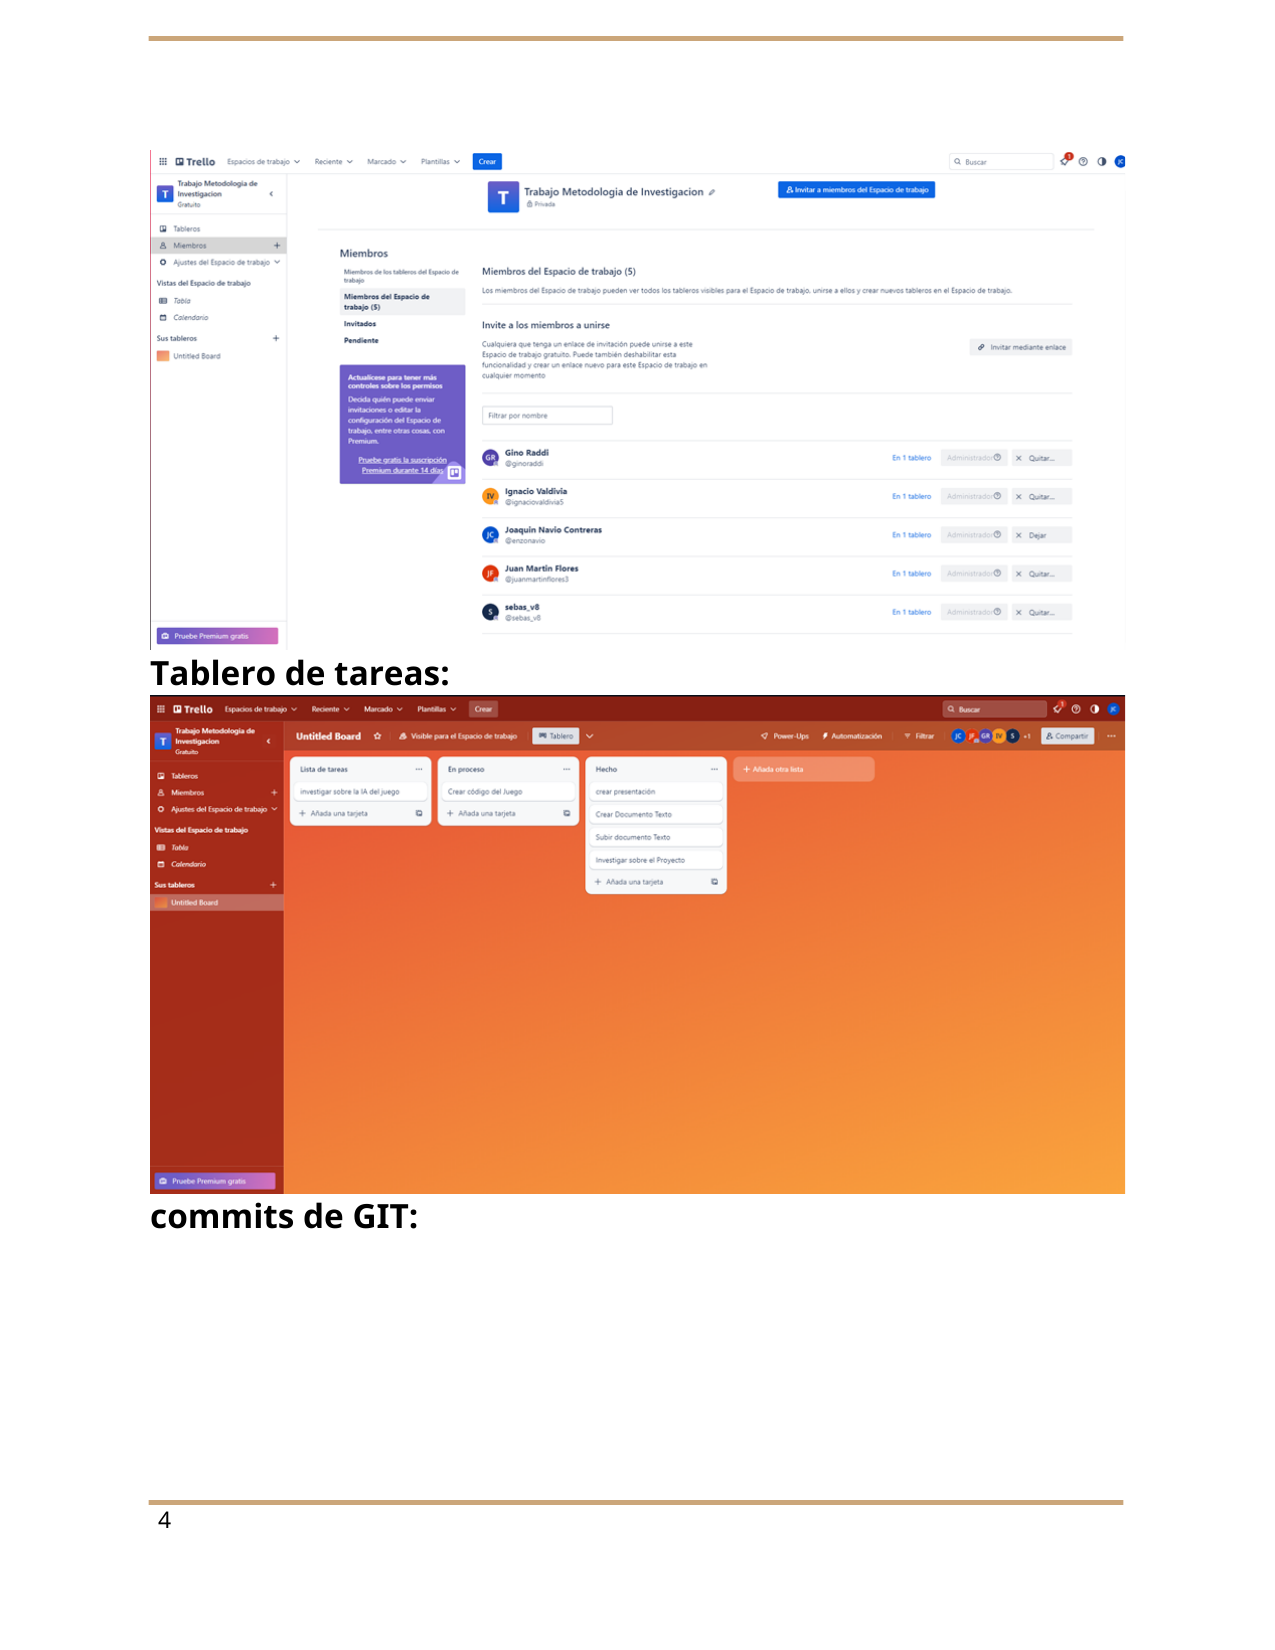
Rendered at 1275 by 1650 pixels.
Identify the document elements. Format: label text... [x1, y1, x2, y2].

subtitle commits de GIT: [150, 1194, 1125, 1239]
subtitle Tablero de tareas: [150, 650, 1125, 695]
